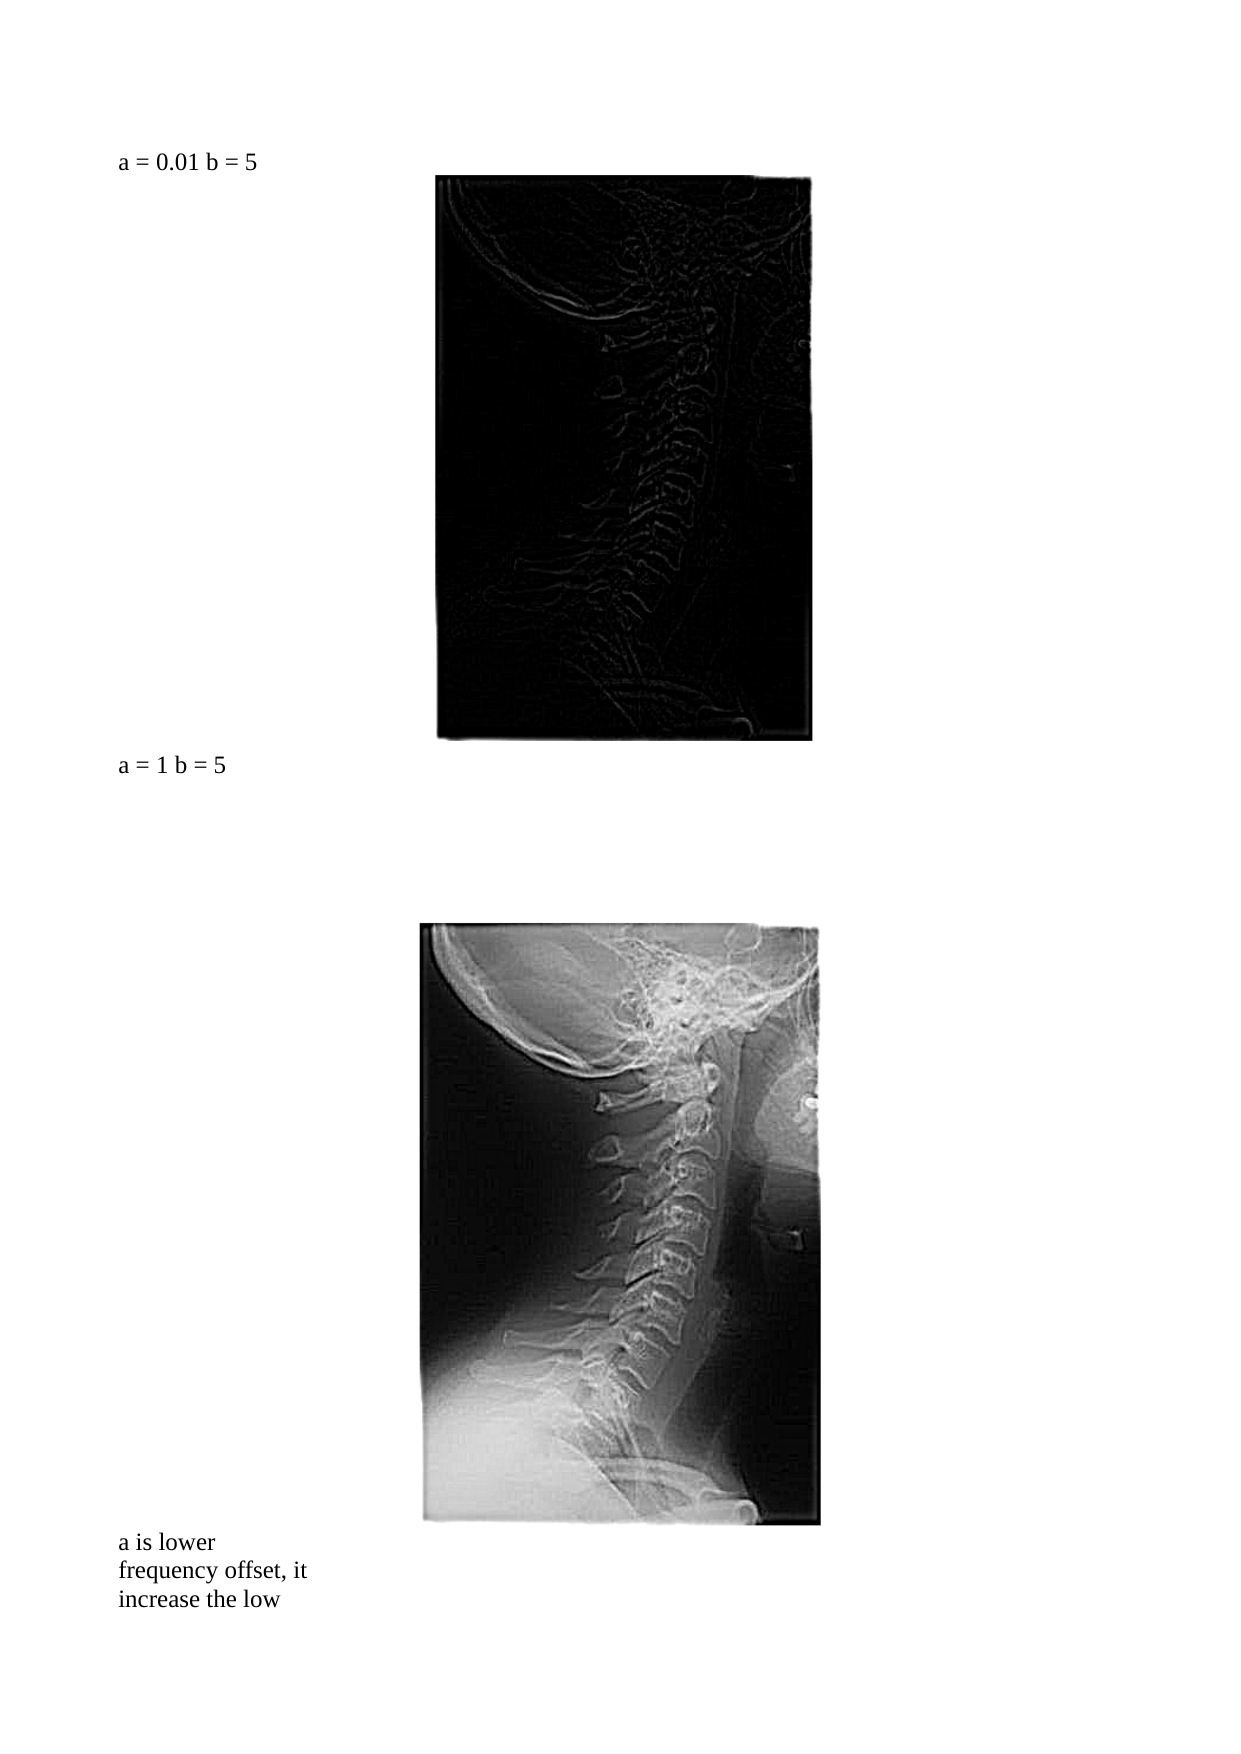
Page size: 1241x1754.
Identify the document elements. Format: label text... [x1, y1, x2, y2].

text a is lower frequency offset, it increase the low [118, 1527, 1122, 1613]
picture [333, 144, 917, 811]
text [917, 751, 1122, 779]
text a = 0.01 b = 5 [118, 147, 333, 176]
picture [311, 890, 932, 1600]
text a = 1 b = 5 [118, 751, 333, 779]
text [917, 147, 1122, 176]
